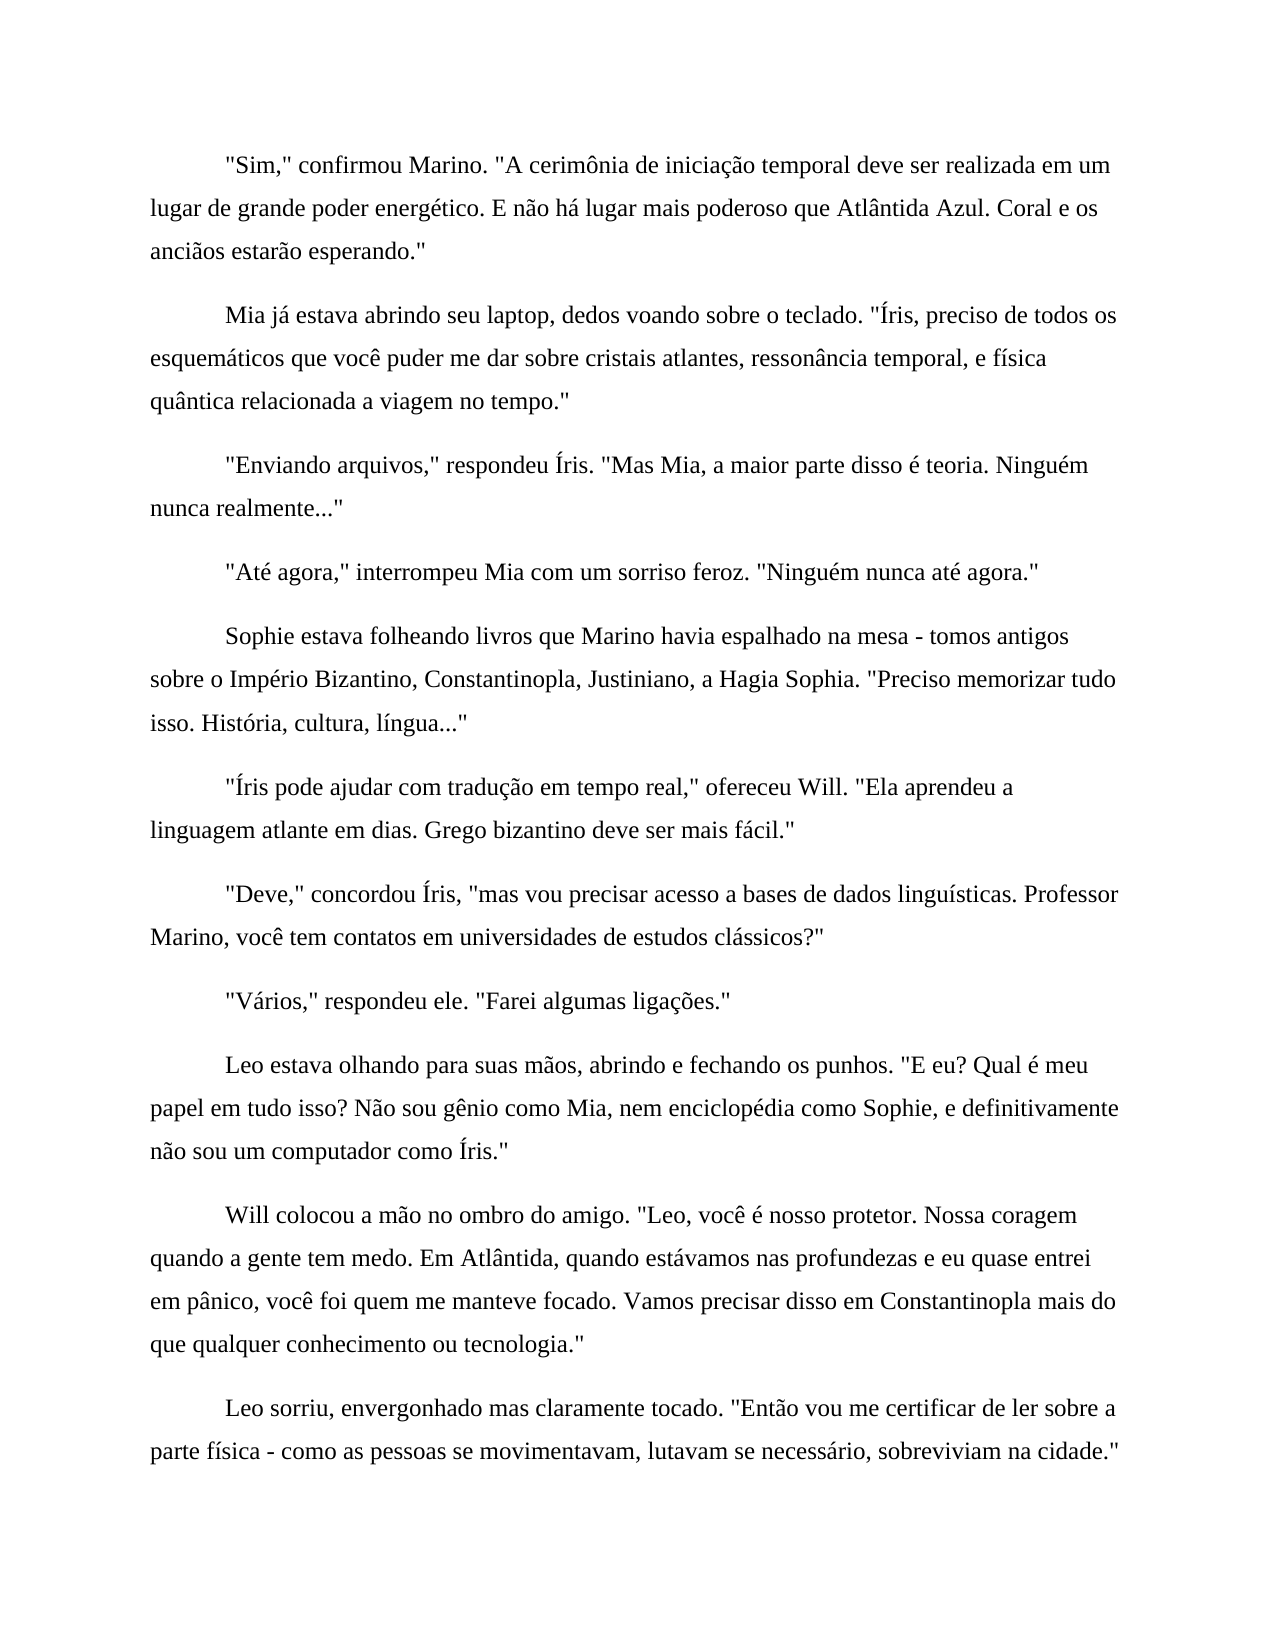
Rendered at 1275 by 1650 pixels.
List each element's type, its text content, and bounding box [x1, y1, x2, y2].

text Leo sorriu, envergonhado mas claramente tocado. "Então vou me certificar de ler sobre a parte física - como as pessoas se movimentavam, lutavam se necessário, sobreviviam na cidade." [150, 1393, 1125, 1465]
text "Vários," respondeu ele. "Farei algumas ligações." [150, 986, 1125, 1014]
text Sophie estava folheando livros que Marino havia espalhado na mesa - tomos antigos sobre o Império Bizantino, Constantinopla, Justiniano, a Hagia Sophia. "Preciso memorizar tudo isso. História, cultura, língua..." [150, 621, 1125, 736]
text "Enviando arquivos," respondeu Íris. "Mas Mia, a maior parte disso é teoria. Ninguém nunca realmente..." [150, 450, 1125, 522]
text Will colocou a mão no ombro do amigo. "Leo, você é nosso protetor. Nossa coragem quando a gente tem medo. Em Atlântida, quando estávamos nas profundezas e eu quase entrei em pânico, você foi quem me manteve focado. Vamos precisar disso em Constantinopla mais do que qualquer conhecimento ou tecnologia." [150, 1200, 1125, 1358]
text "Sim," confirmou Marino. "A cerimônia de iniciação temporal deve ser realizada em um lugar de grande poder energético. E não há lugar mais poderoso que Atlântida Azul. Coral e os anciãos estarão esperando." [150, 150, 1125, 265]
text Leo estava olhando para suas mãos, abrindo e fechando os punhos. "E eu? Qual é meu papel em tudo isso? Não sou gênio como Mia, nem enciclopédia como Sophie, e definitivamente não sou um computador como Íris." [150, 1050, 1125, 1165]
text "Íris pode ajudar com tradução em tempo real," ofereceu Will. "Ela aprendeu a linguagem atlante em dias. Grego bizantino deve ser mais fácil." [150, 772, 1125, 843]
text "Deve," concordou Íris, "mas vou precisar acesso a bases de dados linguísticas. Professor Marino, você tem contatos em universidades de estudos clássicos?" [150, 879, 1125, 951]
text Mia já estava abrindo seu laptop, dedos voando sobre o teclado. "Íris, preciso de todos os esquemáticos que você puder me dar sobre cristais atlantes, ressonância temporal, e física quântica relacionada a viagem no tempo." [150, 300, 1125, 415]
text "Até agora," interrompeu Mia com um sorriso feroz. "Ninguém nunca até agora." [150, 557, 1125, 586]
